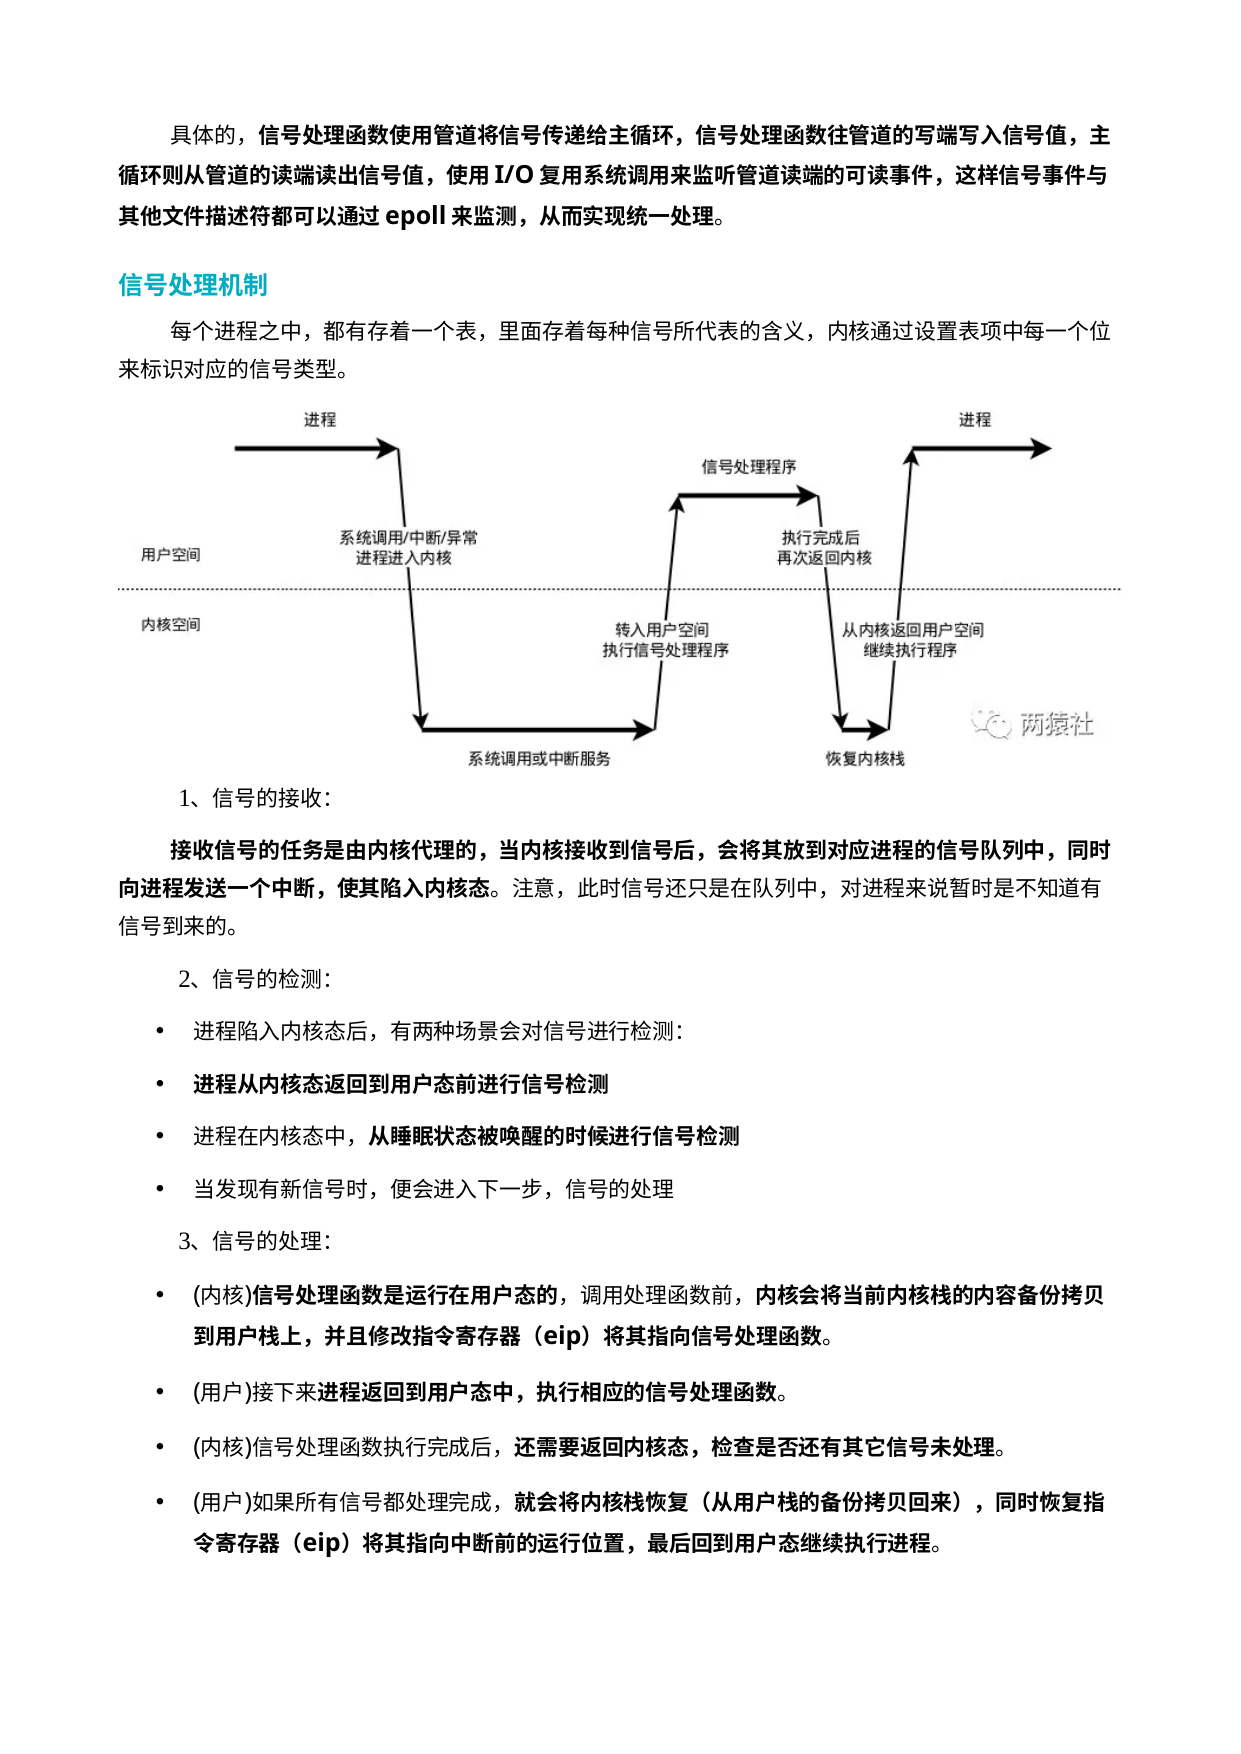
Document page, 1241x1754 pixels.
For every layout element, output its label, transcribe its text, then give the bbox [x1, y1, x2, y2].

text 接收信号的任务是由内核代理的，当内核接收到信号后，会将其放到对应进程的信号队列中，同时向进程发送一个中断，使其陷入内核态。注意，此时信号还只是在队列中，对进程来说暂时是不知道有信号到来的。 [118, 833, 1122, 941]
list (用户)如果所有信号都处理完成，就会将内核栈恢复（从用户栈的备份拷贝回来），同时恢复指令寄存器（eip）将其指向中断前的运行位置，最后回到用户态继续执行进程。 [156, 1484, 1122, 1559]
list 进程在内核态中，从睡眠状态被唤醒的时候进行信号检测 [156, 1119, 1122, 1151]
text 3、信号的处理： [118, 1224, 1122, 1256]
list (内核)信号处理函数是运行在用户态的，调用处理函数前，内核会将当前内核栈的内容备份拷贝到用户栈上，并且修改指令寄存器（eip）将其指向信号处理函数。 [156, 1277, 1122, 1352]
list 当发现有新信号时，便会进入下一步，信号的处理 [156, 1172, 1122, 1203]
list 进程陷入内核态后，有两种场景会对信号进行检测： [156, 1014, 1122, 1046]
text 1、信号的接收： [118, 775, 1122, 813]
picture [118, 404, 1123, 775]
subtitle 信号处理机制 [118, 265, 1122, 302]
text 2、信号的检测： [118, 962, 1122, 993]
list (内核)信号处理函数执行完成后，还需要返回内核态，检查是否还有其它信号未处理。 [156, 1428, 1122, 1463]
text 具体的，信号处理函数使用管道将信号传递给主循环，信号处理函数往管道的写端写入信号值，主循环则从管道的读端读出信号值，使用I/O复用系统调用来监听管道读端的可读事件，这样信号事件与其他文件描述符都可以通过epoll来监测，从而实现统一处理。 [118, 118, 1122, 231]
list 进程从内核态返回到用户态前进行信号检测 [156, 1067, 1122, 1098]
list (用户)接下来进程返回到用户态中，执行相应的信号处理函数。 [156, 1373, 1122, 1407]
text 每个进程之中，都有存着一个表，里面存着每种信号所代表的含义，内核通过设置表项中每一个位来标识对应的信号类型。 [118, 314, 1122, 384]
